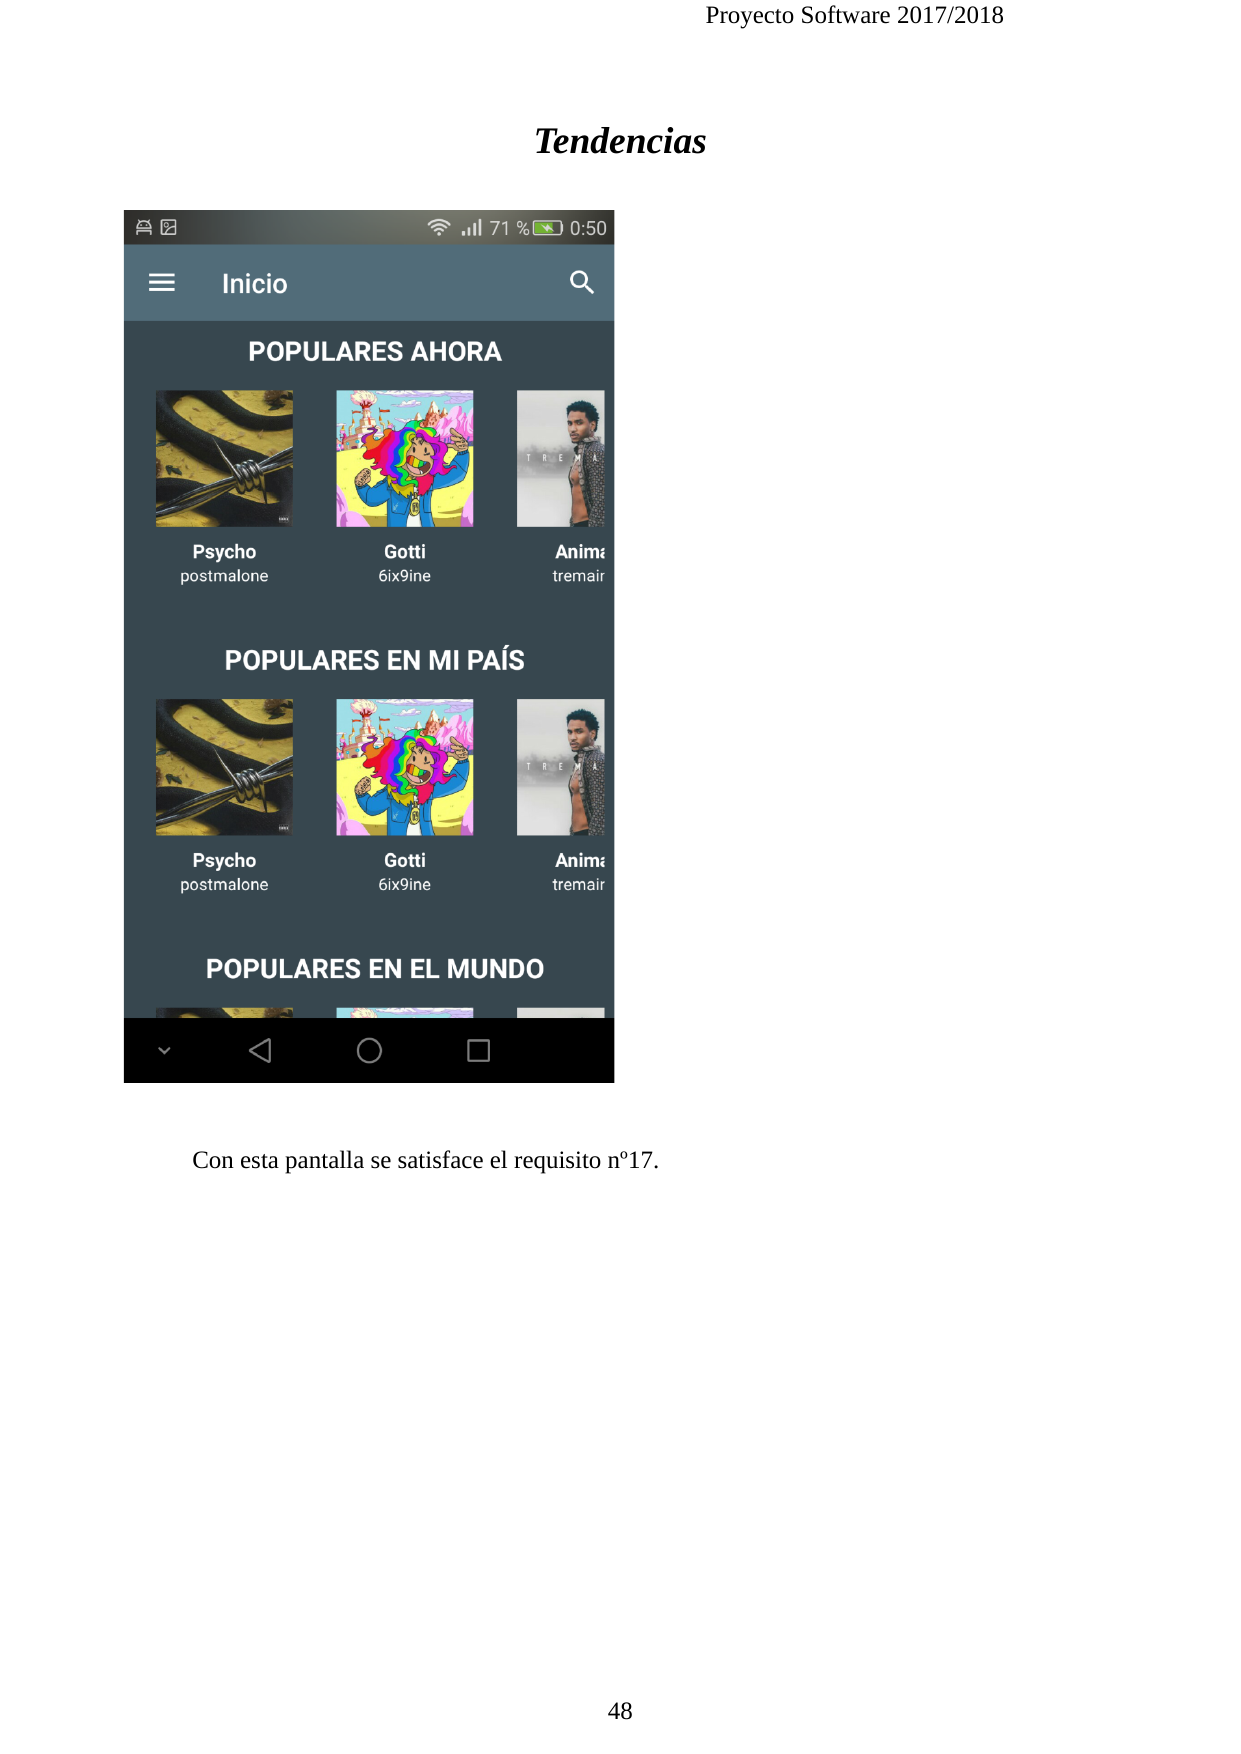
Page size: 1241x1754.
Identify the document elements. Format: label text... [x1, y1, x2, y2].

subtitle Tendencias [118, 118, 1122, 161]
text Con esta pantalla se satisface el requisito nº17. [118, 1145, 1122, 1174]
picture [123, 210, 615, 1083]
table_header [118, 204, 620, 1117]
table_header [620, 204, 1122, 1117]
